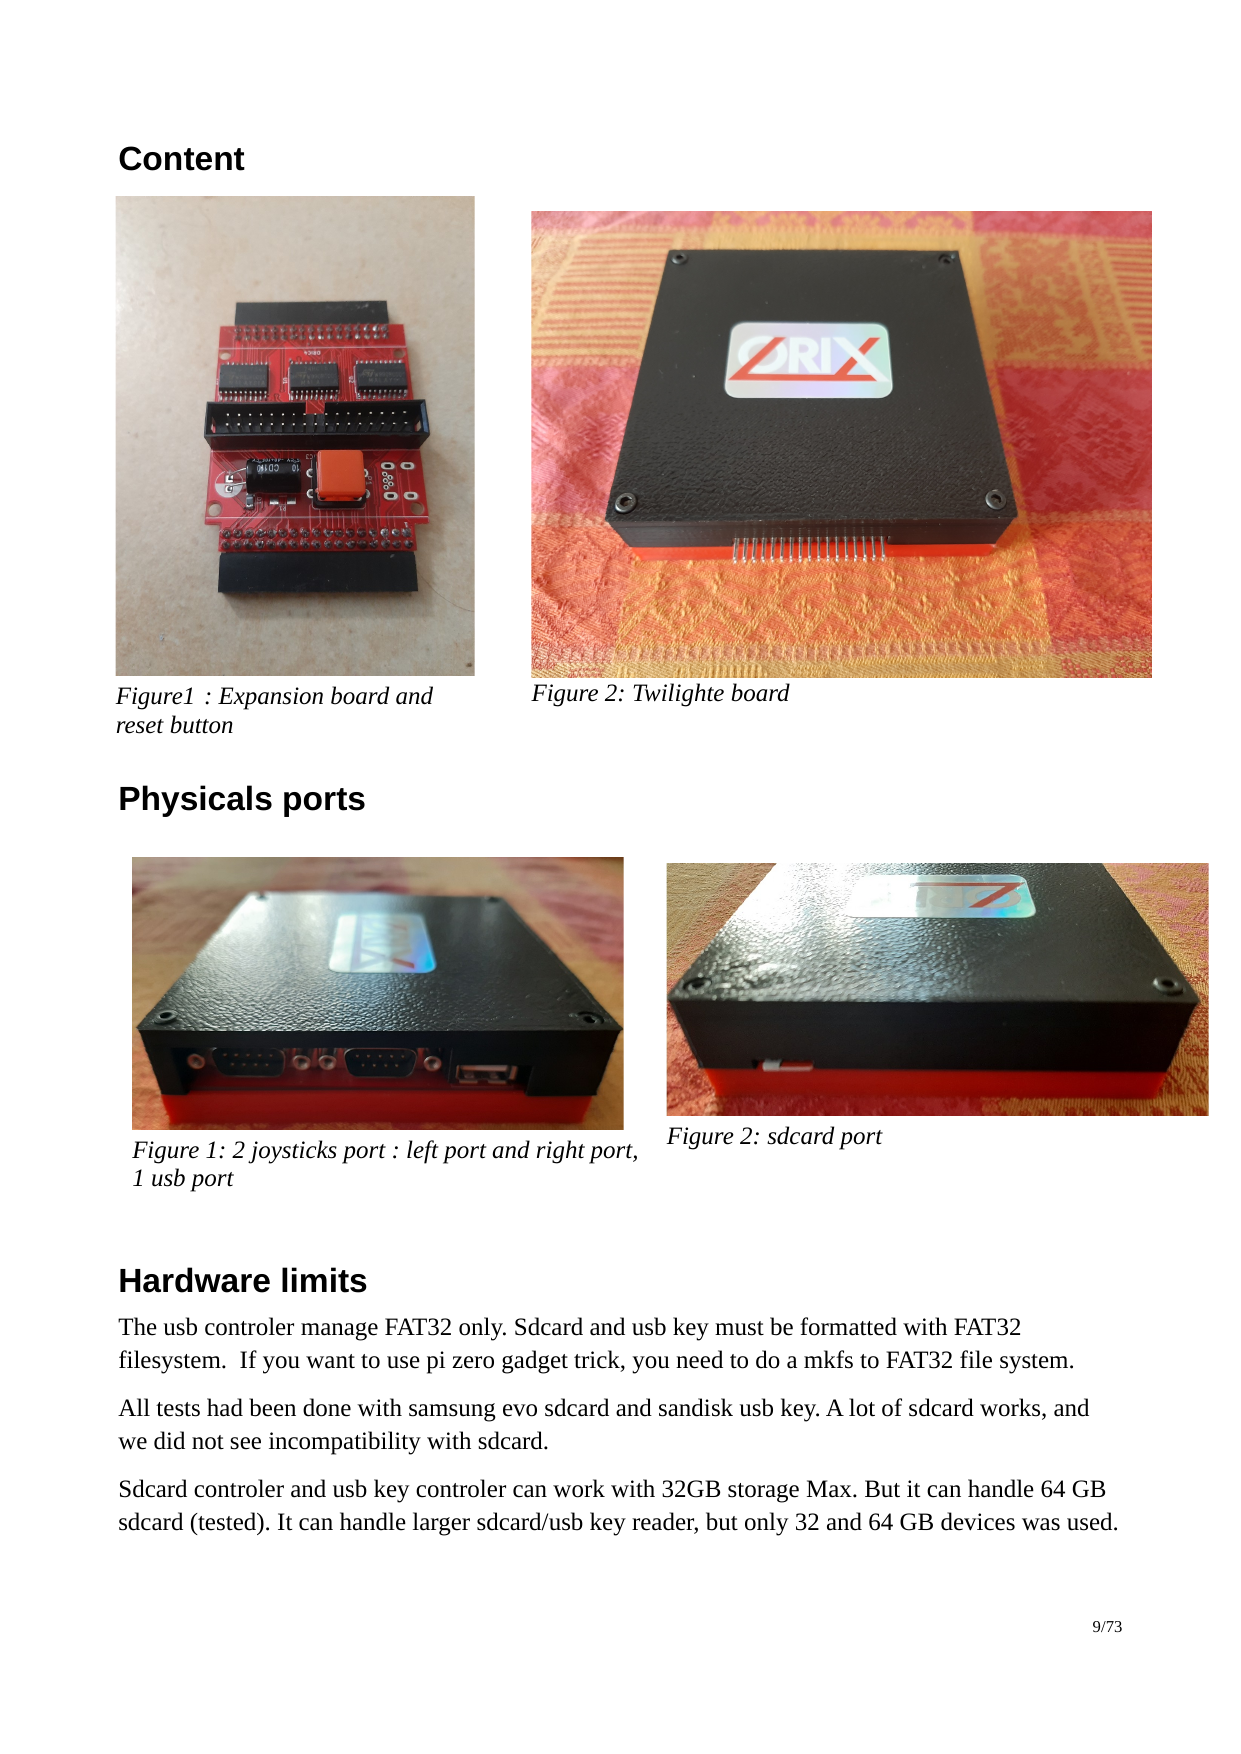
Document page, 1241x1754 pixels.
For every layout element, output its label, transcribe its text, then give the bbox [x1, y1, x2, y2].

subtitle Physicals ports [118, 778, 1122, 817]
text Sdcard controler and usb key controler can work with 32GB storage Max. But it can handle 64 GB sdcard (tested). It can handle larger sdcard/usb key reader, but only 32 and 64 GB devices was used. [118, 1474, 1122, 1535]
text Figure1 : Expansion board and reset button [116, 676, 475, 738]
picture [666, 863, 1209, 1116]
text All tests had been done with samsung evo sdcard and sandisk usb key. A lot of sdcard works, and we did not see incompatibility with sdcard. [118, 1393, 1122, 1454]
subtitle Hardware limits [118, 1261, 1122, 1299]
picture [115, 196, 475, 676]
text The usb controler manage FAT32 only. Sdcard and usb key must be formatted with FAT32 filesystem. If you want to use pi zero gadget trick, you need to do a mkfs to FAT32 file system. [118, 1312, 1122, 1374]
picture [132, 857, 624, 1130]
text Figure 1: 2 joysticks port : left port and right port, 1 usb port [132, 858, 655, 1192]
picture [531, 211, 1152, 678]
text Figure 2: sdcard port [667, 1116, 1209, 1149]
subtitle Content [118, 139, 1122, 178]
text Figure 2: Twilighte board [531, 678, 1152, 707]
